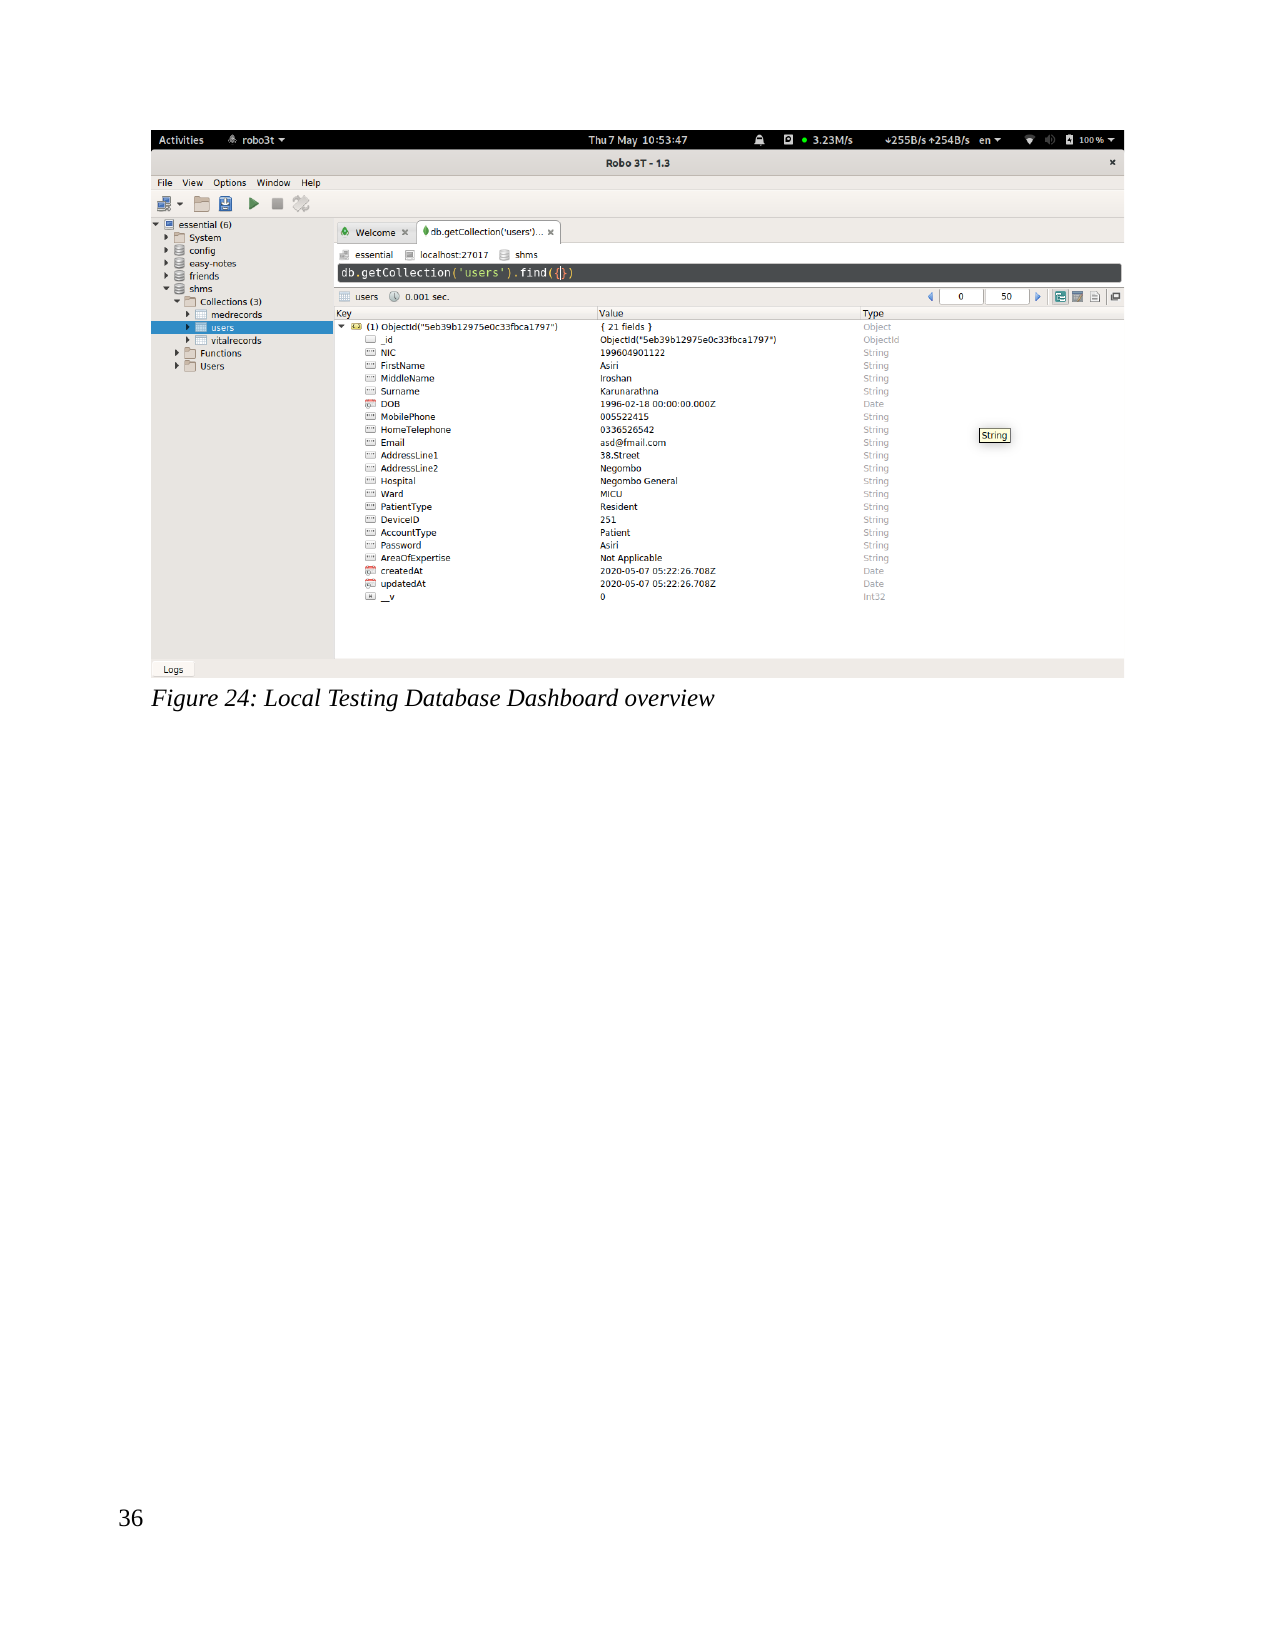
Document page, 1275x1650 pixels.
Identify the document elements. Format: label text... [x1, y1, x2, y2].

picture [151, 130, 1125, 678]
text Figure 24: Local Testing Database Dashboard overview [151, 678, 1124, 712]
